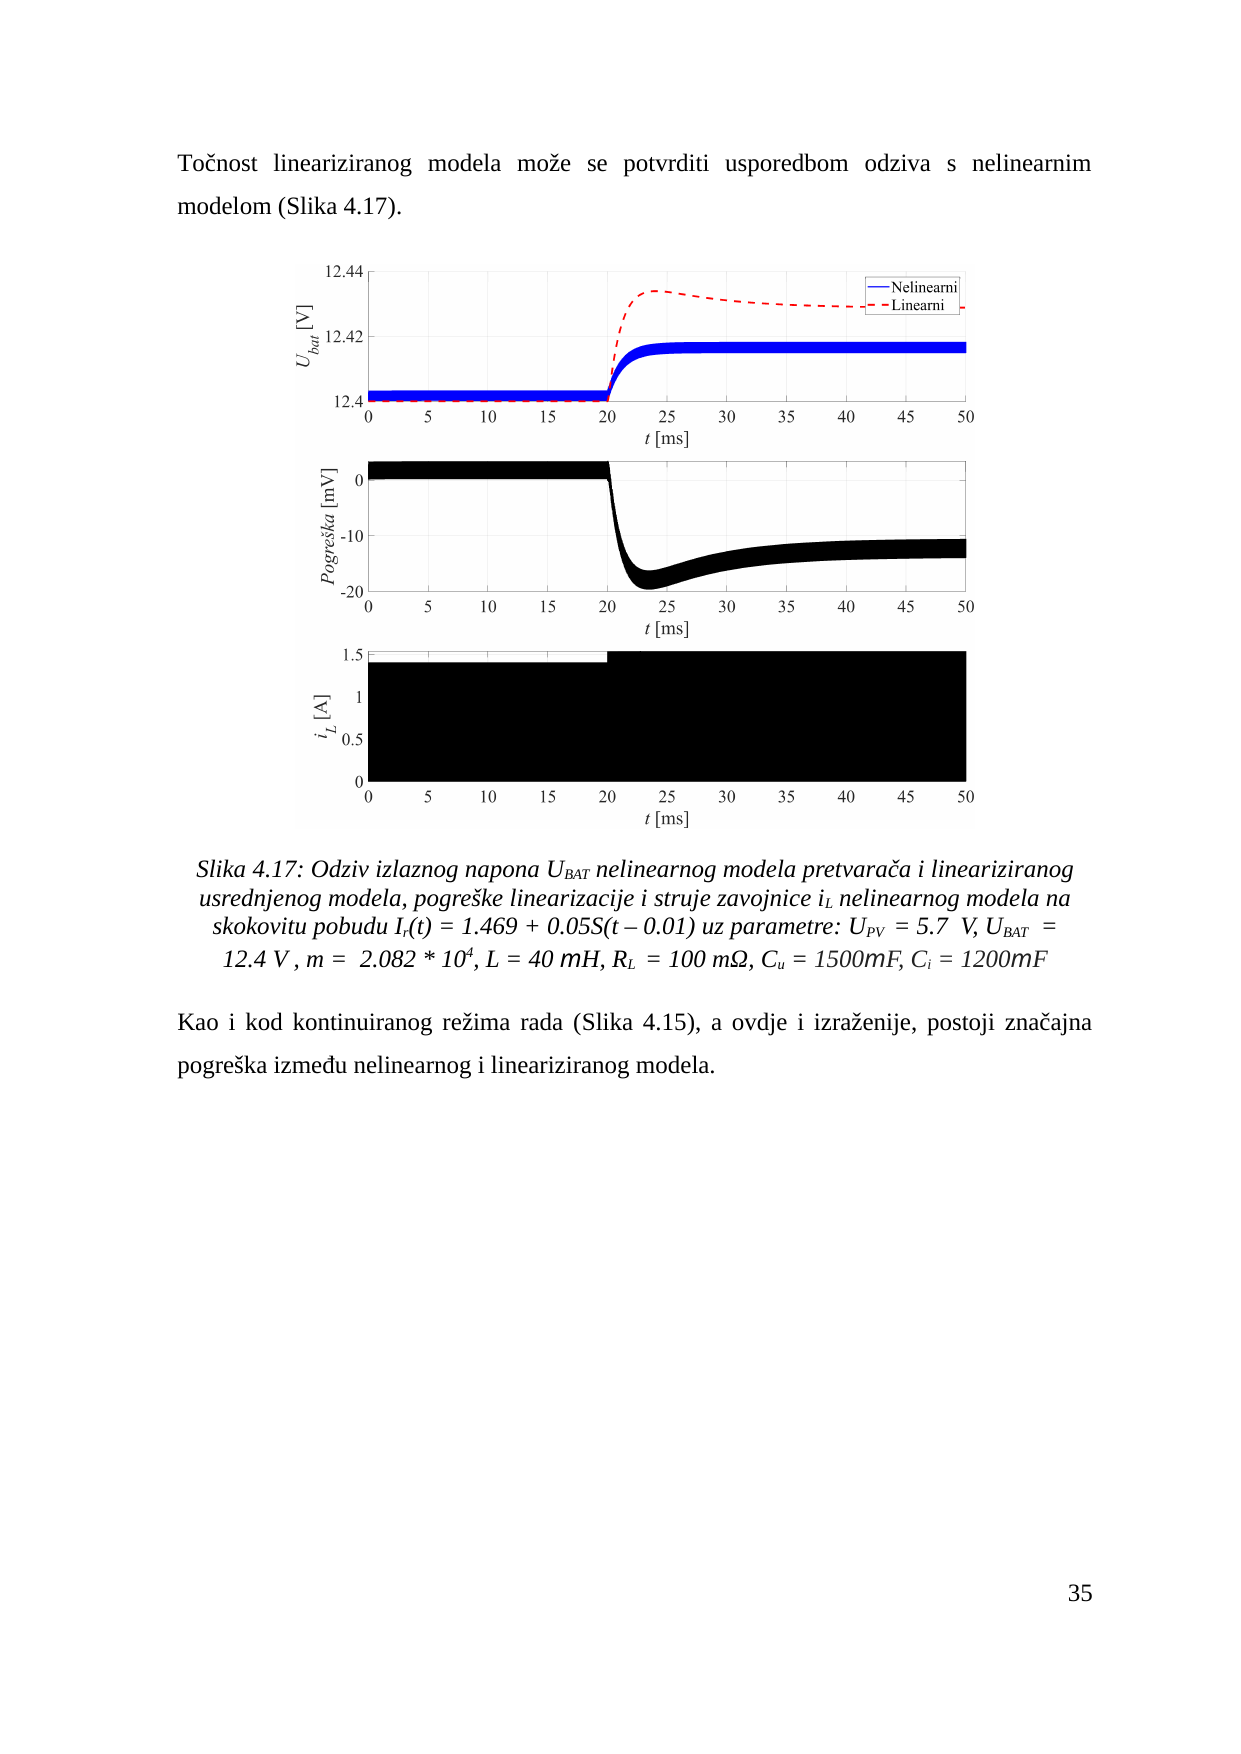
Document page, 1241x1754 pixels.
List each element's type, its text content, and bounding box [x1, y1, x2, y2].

text Točnost lineariziranog modela može se potvrditi usporedbom odziva s nelinearnim modelom (Slika 4.17). [177, 148, 1093, 219]
text Slika 4.17: Odziv izlaznog napona UBAT nelinearnog modela pretvarača i lineariziranog usrednjenog modela, pogreške linearizacije i struje zavojnice iL nelinearnog modela na skokovitu pobudu Ir(t) = 1.469 + 0.05S(t – 0.01) uz parametre: UPV = 5.7 V, UBAT = 12.4 V , m = 2.082 * 104, L = 40 mH, RL = 100 mΩ, Cu = 1500mF, Ci = 1200mF [194, 854, 1075, 974]
text Kao i kod kontinuiranog režima rada (Slika 4.15), a ovdje i izraženije, postoji značajna pogreška između nelinearnog i lineariziranog modela. [177, 1007, 1093, 1078]
picture [295, 264, 975, 829]
